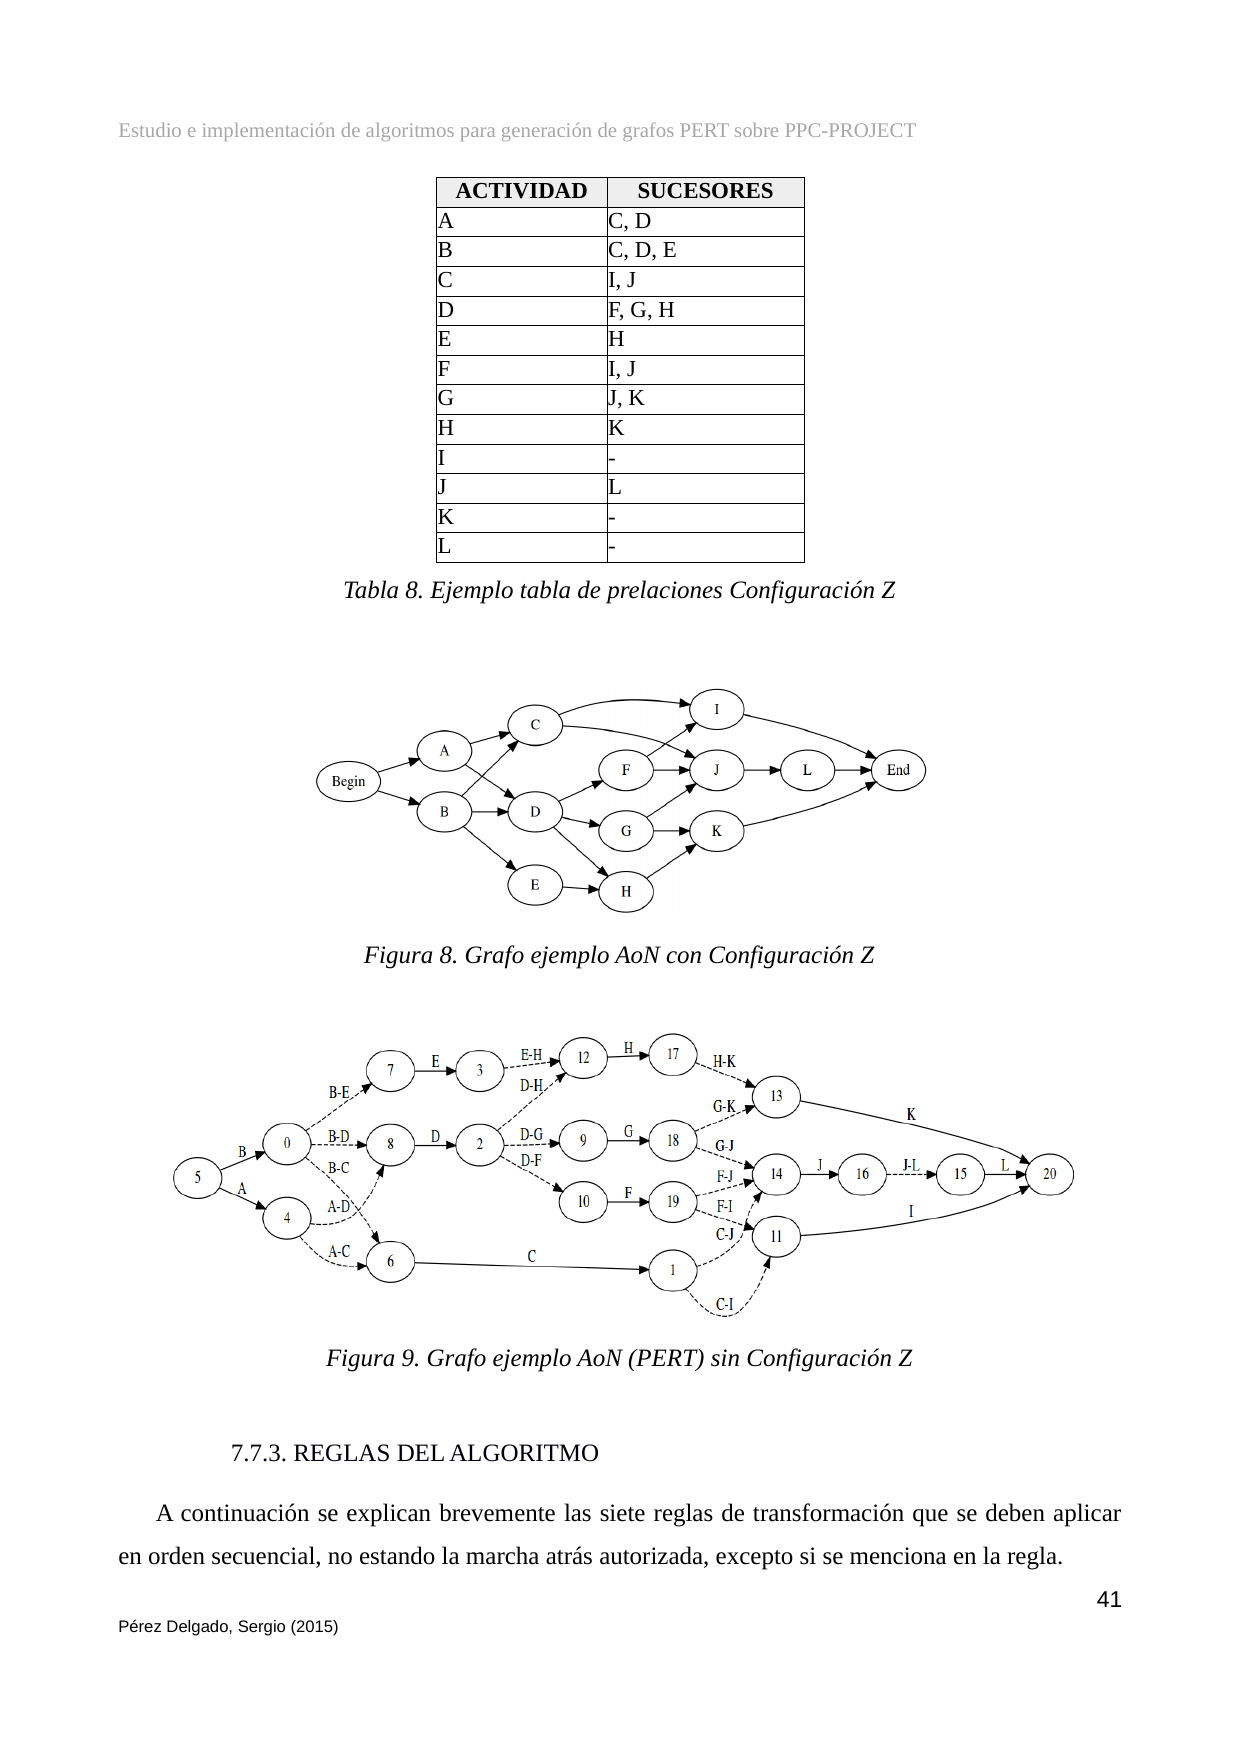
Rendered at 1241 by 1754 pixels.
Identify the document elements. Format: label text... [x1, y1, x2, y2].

table_cell H [437, 415, 607, 443]
table_cell B [437, 237, 607, 266]
table_cell A [437, 208, 607, 236]
table_cell K [437, 504, 607, 532]
table_cell C [437, 267, 607, 296]
table_cell I, J [608, 356, 804, 384]
table_cell I, J [608, 267, 804, 296]
table_cell F, G, H [608, 297, 804, 325]
table_cell - [608, 445, 804, 473]
text Tabla 8. Ejemplo tabla de prelaciones Configuración Z [118, 575, 1122, 604]
table_header ACTIVIDAD [437, 178, 607, 207]
table_cell C, D, E [608, 237, 804, 266]
table_cell D [437, 297, 607, 325]
table_cell J [437, 474, 607, 503]
picture [313, 686, 928, 915]
text A continuación se explican brevemente las siete reglas de transformación que se deben aplicar en orden secuencial, no estando la marcha atrás autorizada, excepto si se menciona en la regla. [118, 1498, 1122, 1570]
text Figura 9. Grafo ejemplo AoN (PERT) sin Configuración Z [118, 1343, 1122, 1372]
table_cell K [608, 415, 804, 443]
picture [166, 1031, 1074, 1318]
table_cell L [608, 474, 804, 503]
table_cell E [437, 326, 607, 355]
table_cell J, K [608, 385, 804, 414]
subtitle 7.7.3. REGLAS DEL ALGORITMO [156, 1438, 1122, 1467]
table_cell F [437, 356, 607, 384]
table_cell H [608, 326, 804, 355]
text Figura 8. Grafo ejemplo AoN con Configuración Z [118, 940, 1122, 969]
table_cell G [437, 385, 607, 414]
table_cell - [608, 504, 804, 532]
table_header SUCESORES [608, 178, 804, 207]
table_cell - [608, 533, 804, 562]
table_cell C, D [608, 208, 804, 236]
table_cell I [437, 445, 607, 473]
table_cell L [437, 533, 607, 562]
